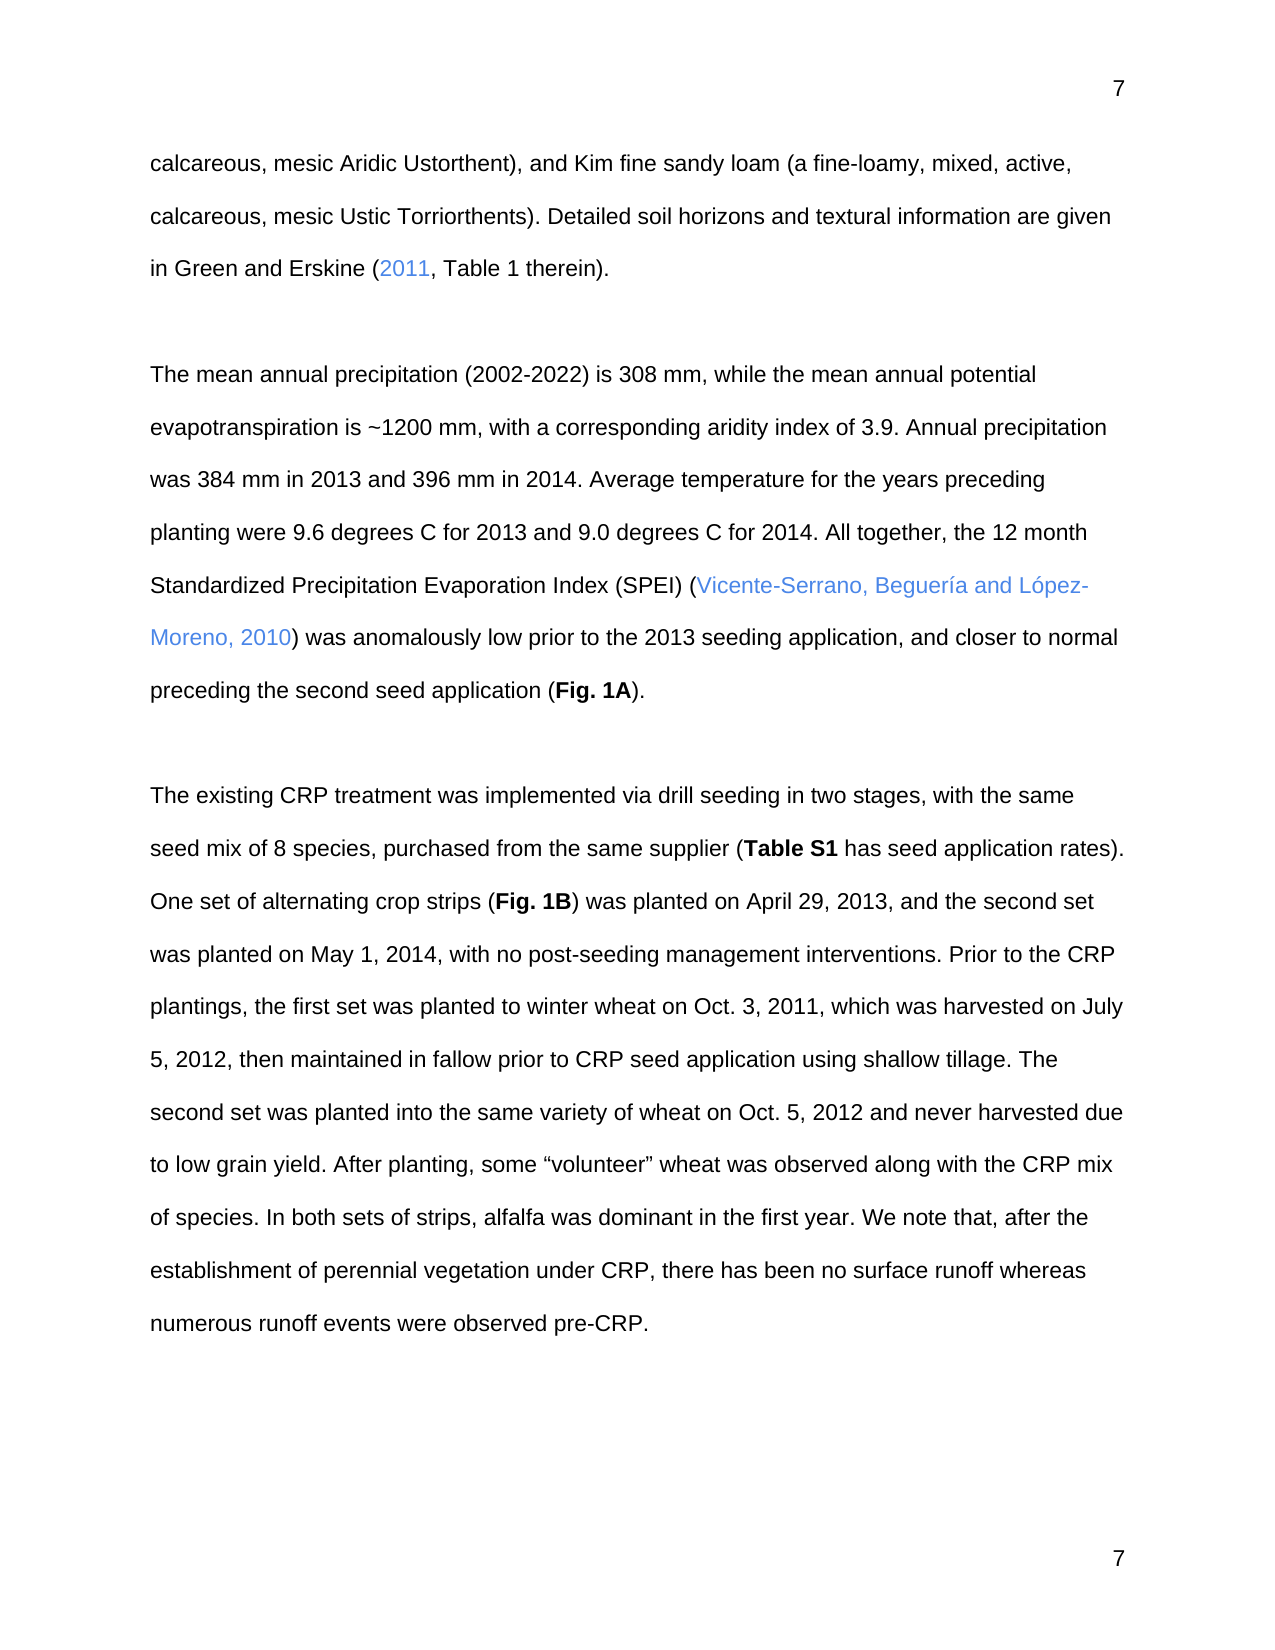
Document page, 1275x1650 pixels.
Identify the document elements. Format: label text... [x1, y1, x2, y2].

text The existing CRP treatment was implemented via drill seeding in two stages, with the same seed mix of 8 species, purchased from the same supplier (Table S1 has seed application rates). One set of alternating crop strips (Fig. 1B) was planted on April 29, 2013, and the second set was planted on May 1, 2014, with no post-seeding management interventions. Prior to the CRP plantings, the first set was planted to winter wheat on Oct. 3, 2011, which was harvested on July 5, 2012, then maintained in fallow prior to CRP seed application using shallow tillage. The second set was planted into the same variety of wheat on Oct. 5, 2012 and never harvested due to low grain yield. After planting, some “volunteer” wheat was observed along with the CRP mix of species. In both sets of strips, alfalfa was dominant in the first year. We note that, after the establishment of perennial vegetation under CRP, there has been no surface runoff whereas numerous runoff events were observed pre-CRP. [150, 782, 1125, 1336]
text The mean annual precipitation (2002-2022) is 308 mm, while the mean annual potential evapotranspiration is ~1200 mm, with a corresponding aridity index of 3.9. Annual precipitation was 384 mm in 2013 and 396 mm in 2014. Average temperature for the years preceding planting were 9.6 degrees C for 2013 and 9.0 degrees C for 2014. All together, the 12 month Standardized Precipitation Evaporation Index (SPEI) (Vicente-Serrano, Beguería and López-Moreno, 2010) was anomalously low prior to the 2013 seeding application, and closer to normal preceding the second seed application (Fig. 1A). [150, 361, 1125, 703]
text calcareous, mesic Aridic Ustorthent), and Kim fine sandy loam (a fine-loamy, mixed, active, calcareous, mesic Ustic Torriorthents). Detailed soil horizons and textural information are given in Green and Erskine (2011, Table 1 therein). [150, 150, 1125, 282]
